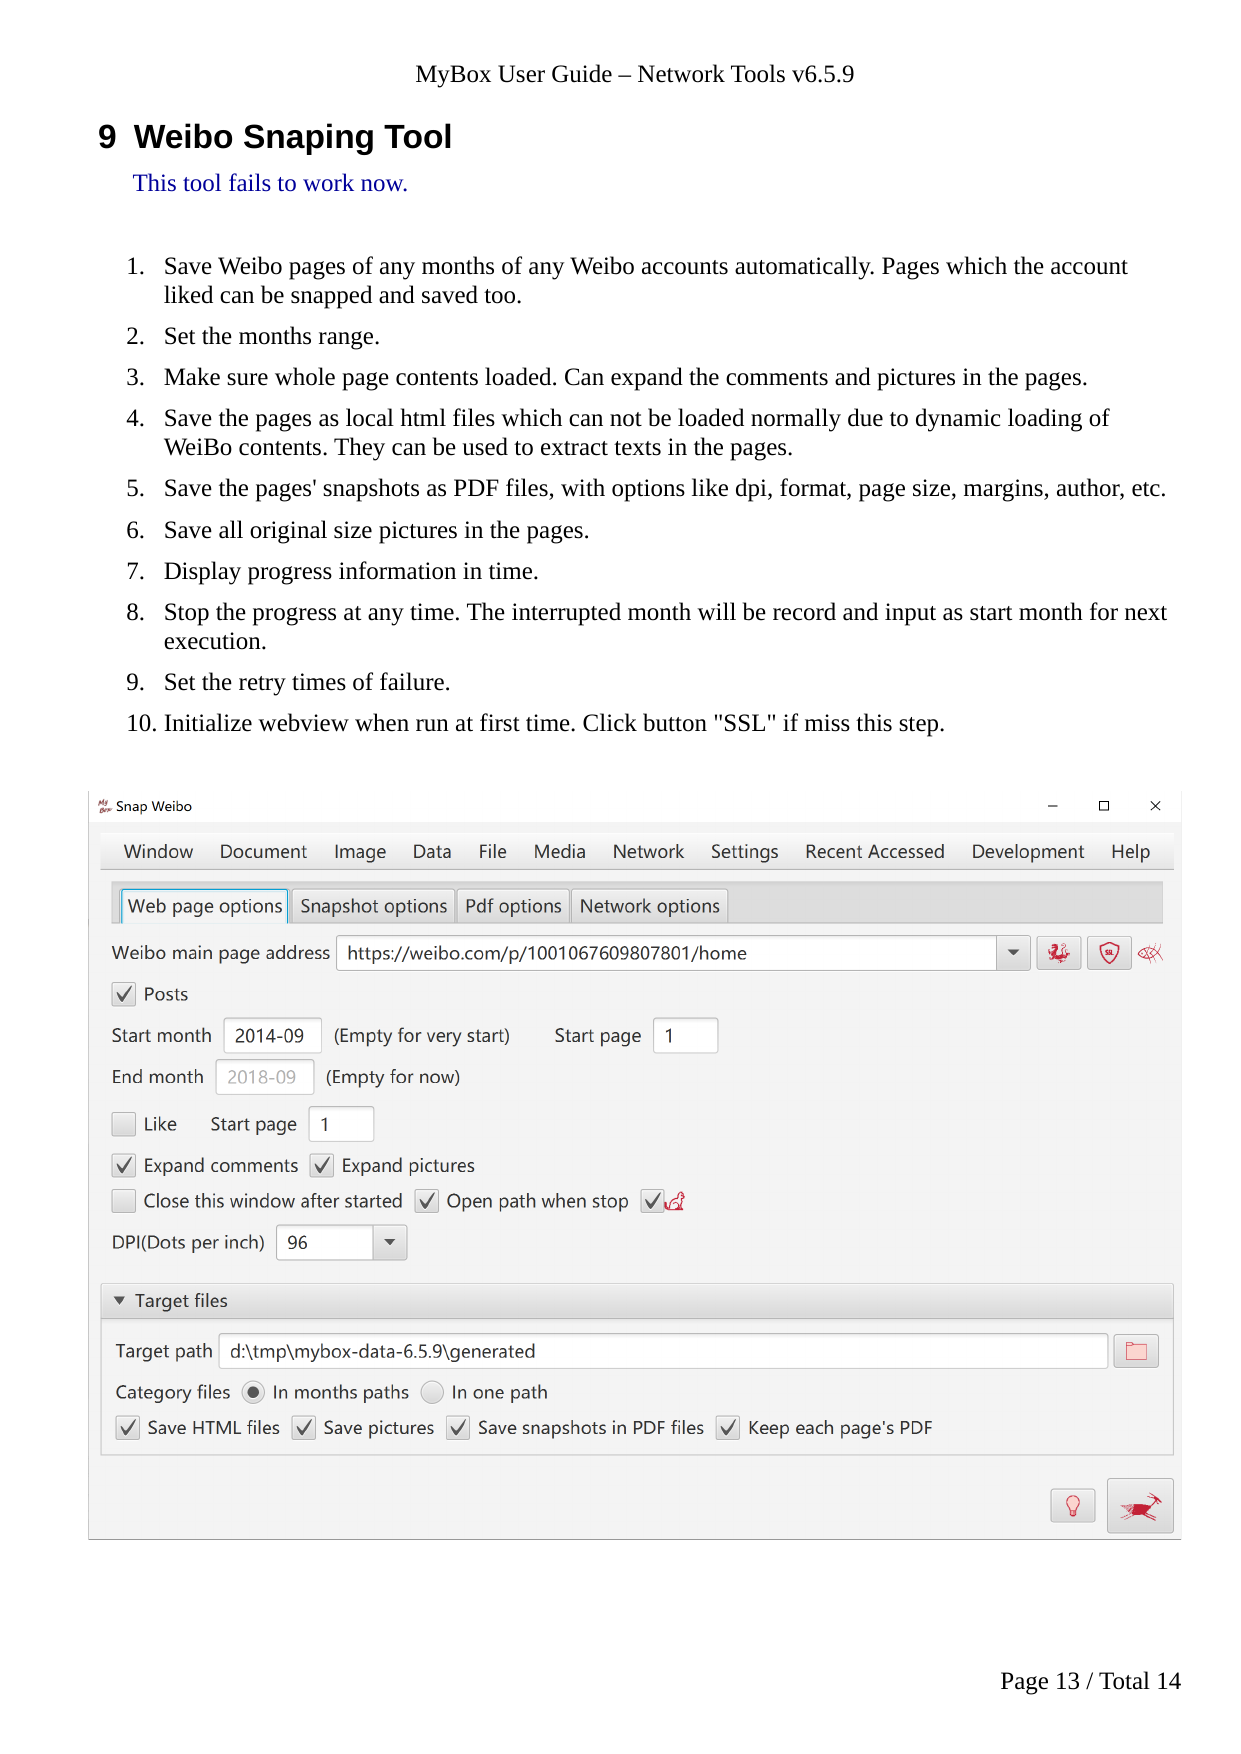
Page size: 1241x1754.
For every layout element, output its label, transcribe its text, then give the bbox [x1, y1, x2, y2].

picture [88, 791, 1182, 1540]
list Set the retry times of failure. [126, 667, 1181, 696]
text This tool fails to work now. [88, 168, 1181, 197]
list Save all original size pictures in the pages. [126, 515, 1181, 543]
list Save Weibo pages of any months of any Weibo accounts automatically. Pages which the account liked can be snapped and saved too. [126, 251, 1181, 308]
list Stop the progress at any time. The interrupted month will be record and input as start month for next execution. [126, 597, 1181, 655]
list Initialize webview when run at first time. Click button "SSL" if miss this step. [126, 708, 1181, 737]
subtitle Weibo Snaping Tool [88, 117, 1181, 156]
list Make sure whole page contents loaded. Can expand the comments and pictures in the pages. [126, 362, 1181, 391]
list Save the pages as local html files which can not be loaded normally due to dynamic loading of WeiBo contents. They can be used to extract texts in the pages. [126, 403, 1181, 461]
list Save the pages' snapshots as PDF files, with options like dpi, format, page size, margins, author, etc. [126, 473, 1181, 502]
list Set the months range. [126, 321, 1181, 350]
list Display progress information in time. [126, 556, 1181, 585]
